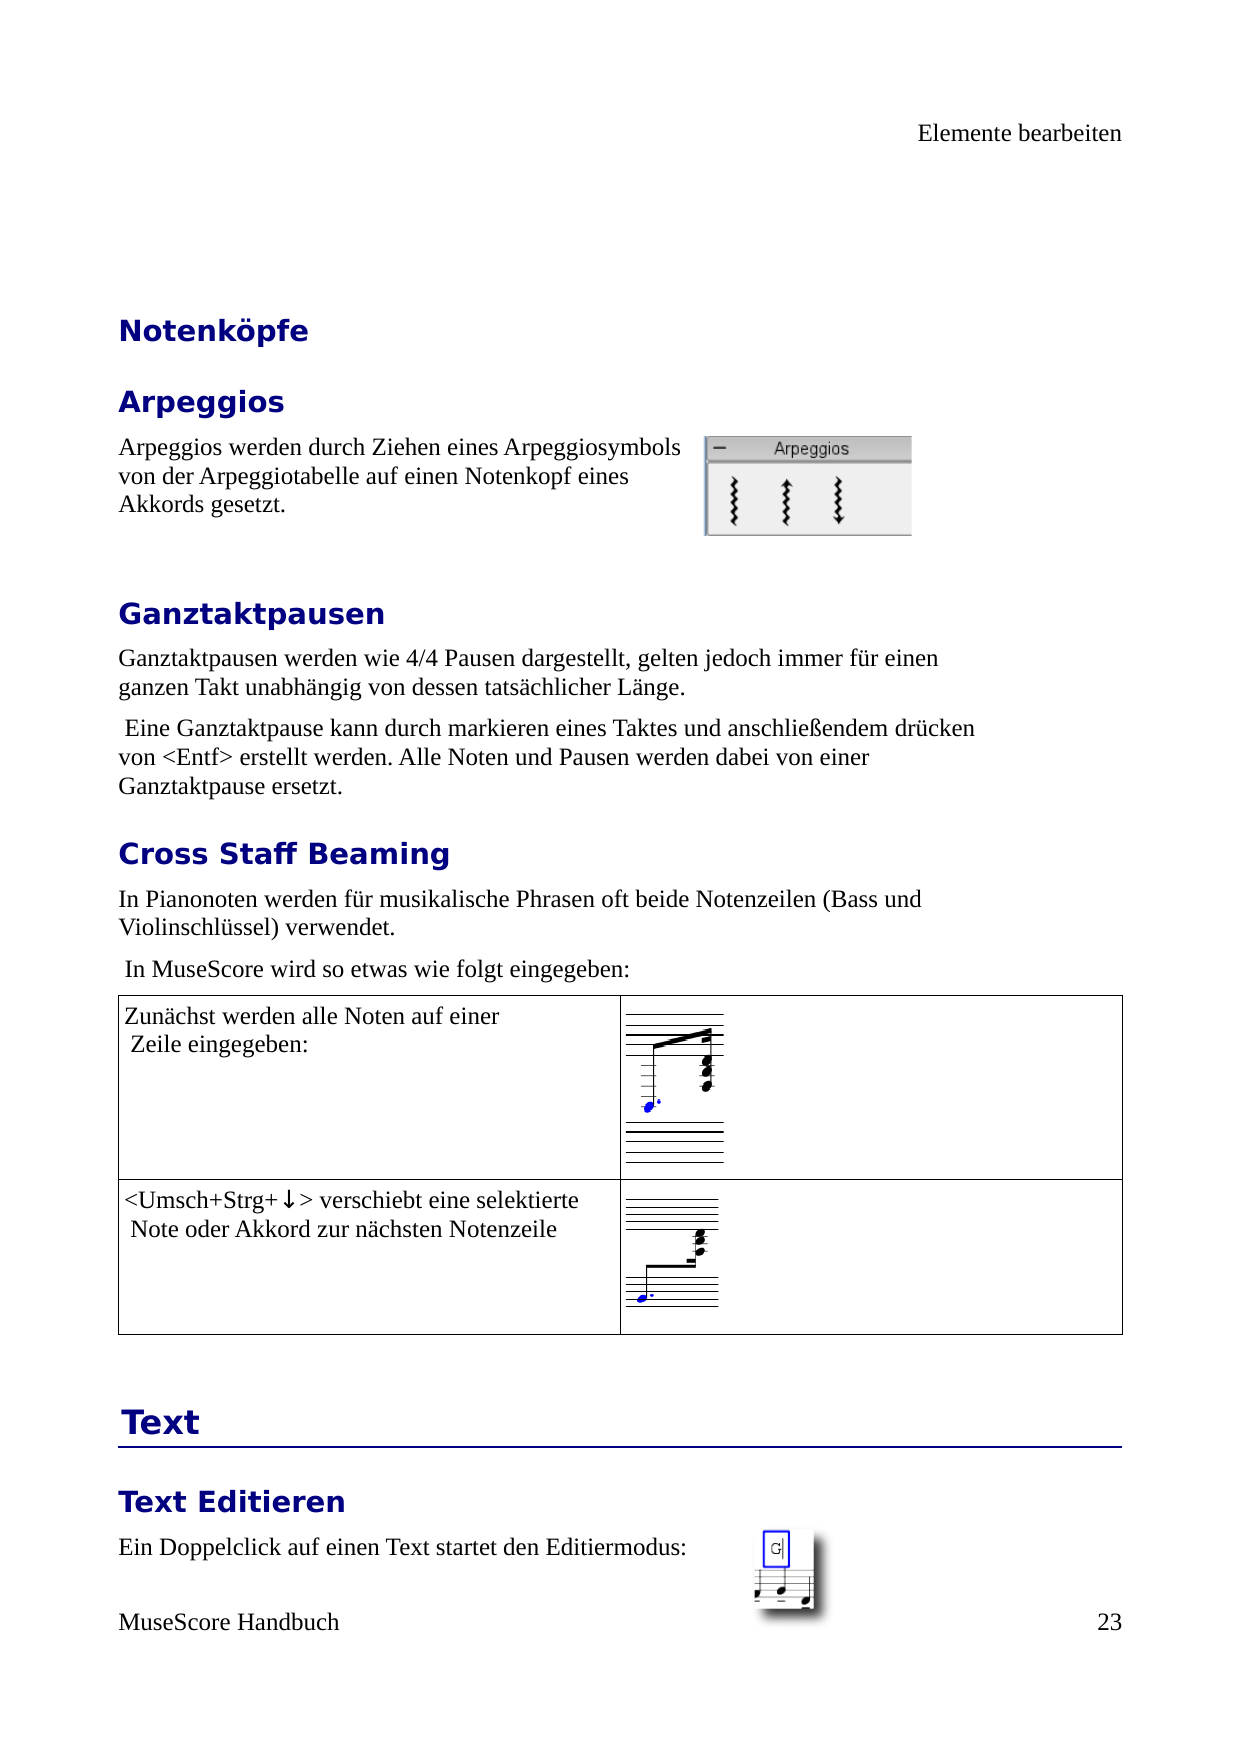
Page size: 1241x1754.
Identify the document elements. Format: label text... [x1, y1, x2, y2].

text In Pianonoten werden für musikalische Phrasen oft beide Notenzeilen (Bass und Violinschlüssel) verwendet. [118, 884, 1004, 941]
table_cell [621, 1180, 1122, 1323]
table_header [621, 996, 1122, 1179]
subtitle Arpeggios [118, 386, 1122, 419]
picture [625, 1000, 724, 1174]
subtitle Cross Staff Beaming [118, 837, 1122, 871]
text In MuseScore wird so etwas wie folgt eingegeben: [118, 954, 1004, 982]
table_cell <Umsch+Strg+↓> verschiebt eine selektierte Note oder Akkord zur nächsten Notenzeile [119, 1180, 620, 1334]
text Arpeggios werden durch Ziehen eines Arpeggiosymbols von der Arpeggiotabelle auf einen Notenkopf eines Akkords gesetzt. [118, 432, 1004, 518]
text Ein Doppelclick auf einen Text startet den Editiermodus: [118, 1532, 747, 1560]
text Ganztaktpausen werden wie 4/4 Pausen dargestellt, gelten jedoch immer für einen ganzen Takt unabhängig von dessen tatsächlicher Länge. [118, 643, 1004, 701]
picture [703, 436, 912, 536]
text [839, 1532, 1004, 1560]
table_cell [621, 1324, 1122, 1334]
table_header Zunächst werden alle Noten auf einer Zeile eingegeben: [119, 996, 620, 1179]
subtitle Notenköpfe [118, 314, 1122, 348]
picture [747, 1522, 839, 1634]
picture [625, 1184, 719, 1324]
subtitle Text [118, 1401, 1122, 1446]
subtitle Text Editieren [118, 1485, 1122, 1519]
text Eine Ganztaktpause kann durch markieren eines Taktes und anschließendem drücken von <Entf> erstellt werden. Alle Noten und Pausen werden dabei von einer Ganztaktpause ersetzt. [118, 713, 1004, 800]
subtitle Ganztaktpausen [118, 597, 1122, 631]
